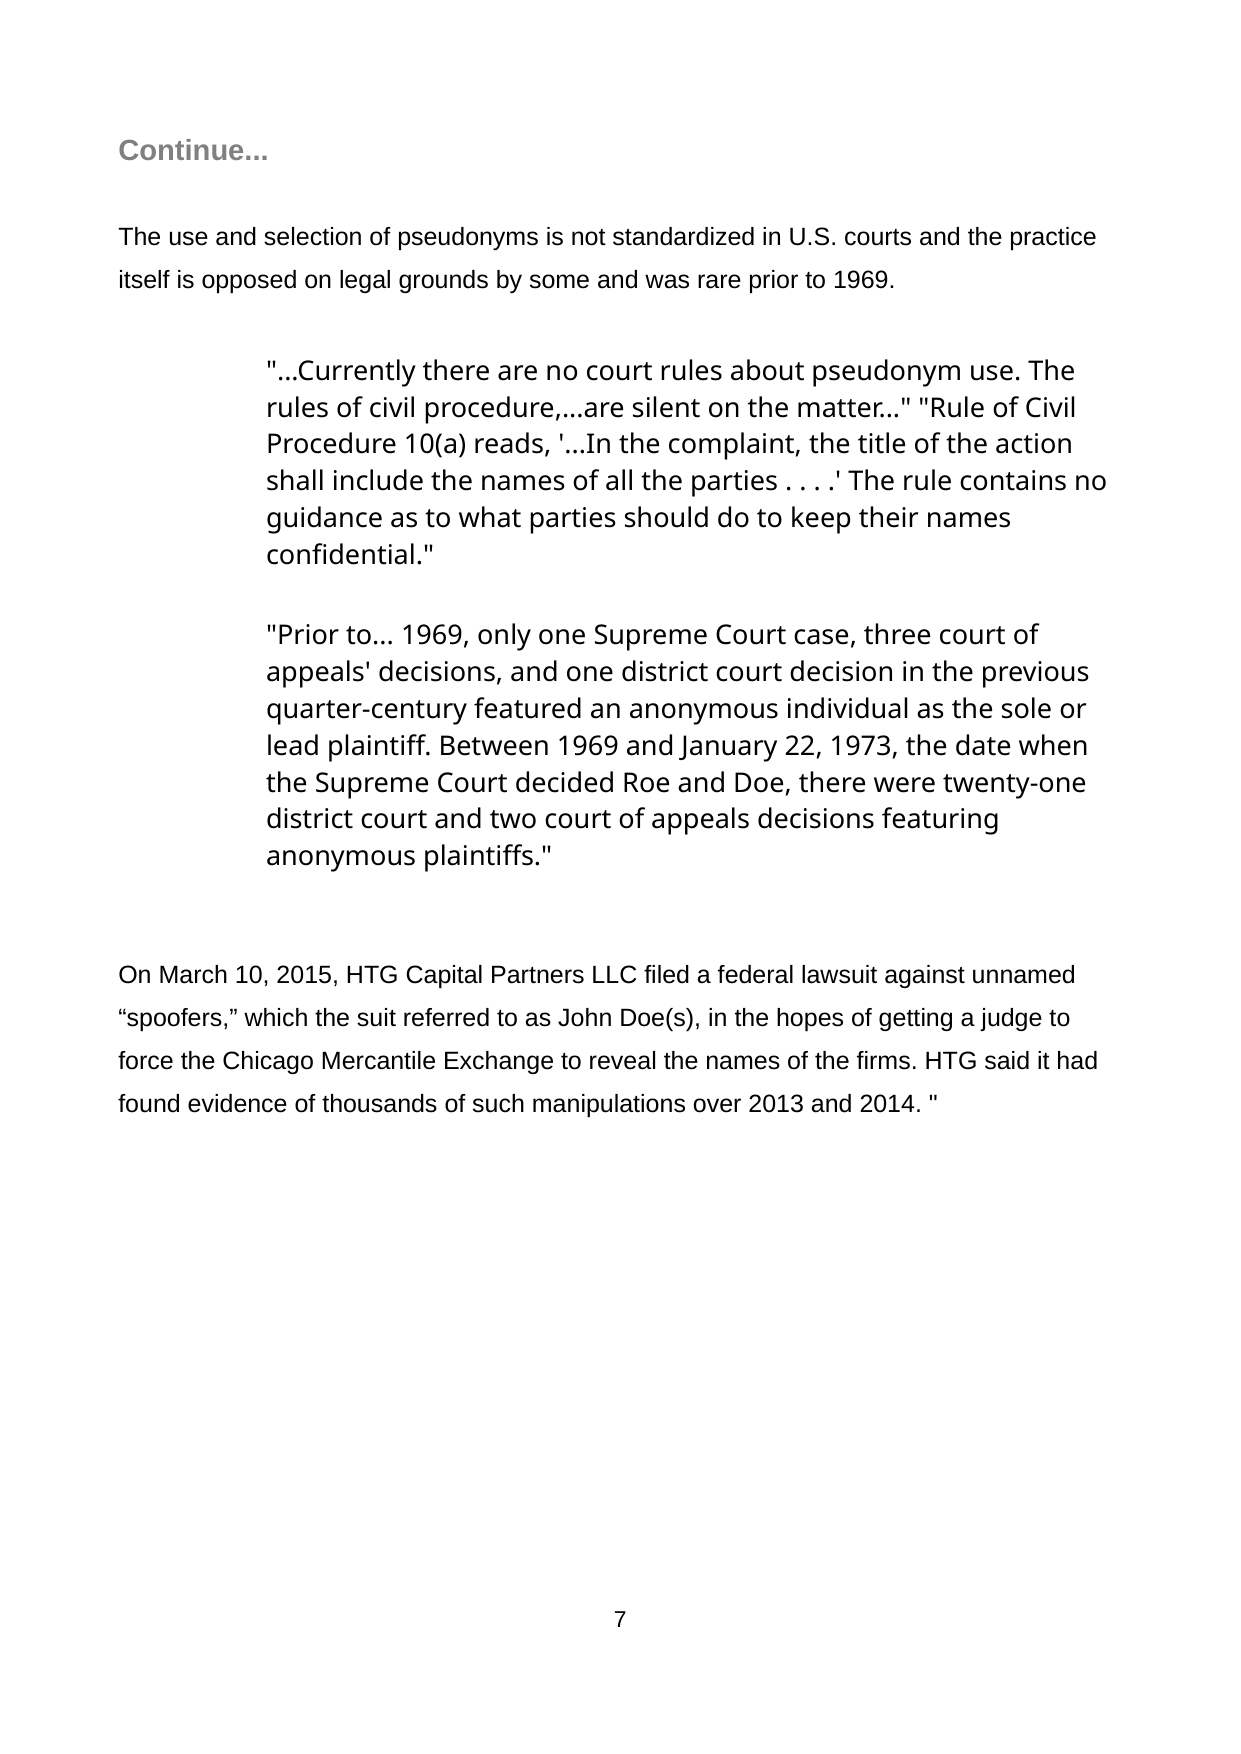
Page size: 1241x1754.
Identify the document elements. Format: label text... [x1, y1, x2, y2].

text "Prior to... 1969, only one Supreme Court case, three court of appeals' decisions, and one district court decision in the previous quarter-century featured an anonymous individual as the sole or lead plaintiff. Between 1969 and January 22, 1973, the date when the Supreme Court decided Roe and Doe, there were twenty-one district court and two court of appeals decisions featuring anonymous plaintiffs." [266, 616, 1122, 874]
subtitle Continue... [118, 133, 1122, 166]
text "...Currently there are no court rules about pseudonym use. The rules of civil procedure,...are silent on the matter..." "Rule of Civil Procedure 10(a) reads, '...In the complaint, the title of the action shall include the names of all the parties . . . .' The rule contains no guidance as to what parties should do to keep their names confidential." [266, 351, 1122, 572]
text The use and selection of pseudonyms is not standardized in U.S. courts and the practice itself is opposed on legal grounds by some and was rare prior to 1969. [118, 222, 1122, 294]
text On March 10, 2015, HTG Capital Partners LLC filed a federal lawsuit against unnamed “spoofers,” which the suit referred to as John Doe(s), in the hopes of getting a judge to force the Chicago Mercantile Exchange to reveal the names of the firms. HTG said it had found evidence of thousands of such manipulations over 2013 and 2014. " [118, 960, 1122, 1118]
